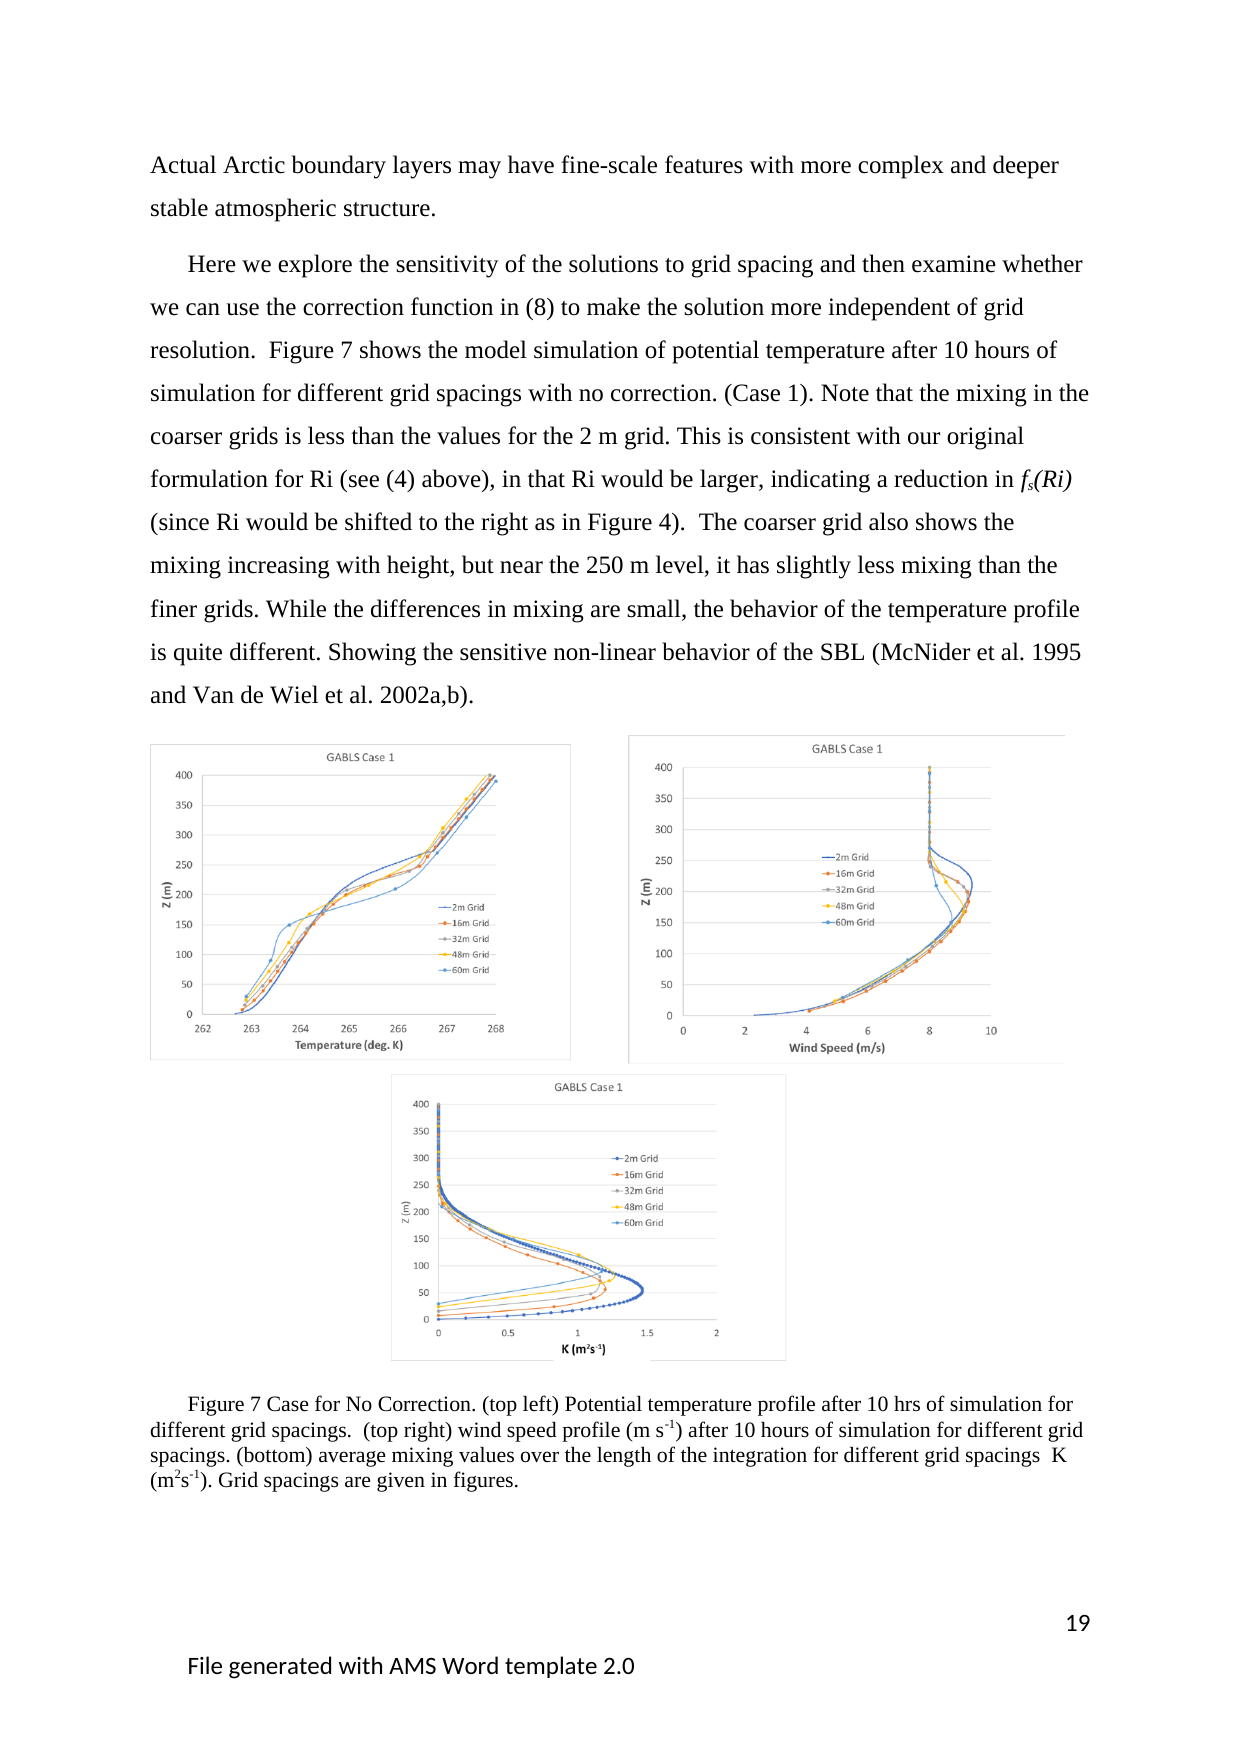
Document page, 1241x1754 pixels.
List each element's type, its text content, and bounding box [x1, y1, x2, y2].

text Figure 7 Case for No Correction. (top left) Potential temperature profile after 10 hrs of simulation for different grid spacings. (top right) wind speed profile (m s-1) after 10 hours of simulation for different grid spacings. (bottom) average mixing values over the length of the integration for different grid spacings K (m2s-1). Grid spacings are given in figures. [150, 1391, 1090, 1492]
picture [150, 735, 1065, 1364]
text Here we explore the sensitivity of the solutions to grid spacing and then examine whether we can use the correction function in (8) to make the solution more independent of grid resolution. Figure 7 shows the model simulation of potential temperature after 10 hours of simulation for different grid spacings with no correction. (Case 1). Note that the mixing in the coarser grids is less than the values for the 2 m grid. This is consistent with our original formulation for Ri (see (4) above), in that Ri would be larger, indicating a reduction in fs(Ri) (since Ri would be shifted to the right as in Figure 4). The coarser grid also shows the mixing increasing with height, but near the 250 m level, it has slightly less mixing than the finer grids. While the differences in mixing are small, the behavior of the temperature profile is quite different. Showing the sensitive non-linear behavior of the SBL (McNider et al. 1995 and Van de Wiel et al. 2002a,b). [150, 249, 1090, 709]
text Actual Arctic boundary layers may have fine-scale features with more complex and deeper stable atmospheric structure. [150, 150, 1090, 222]
